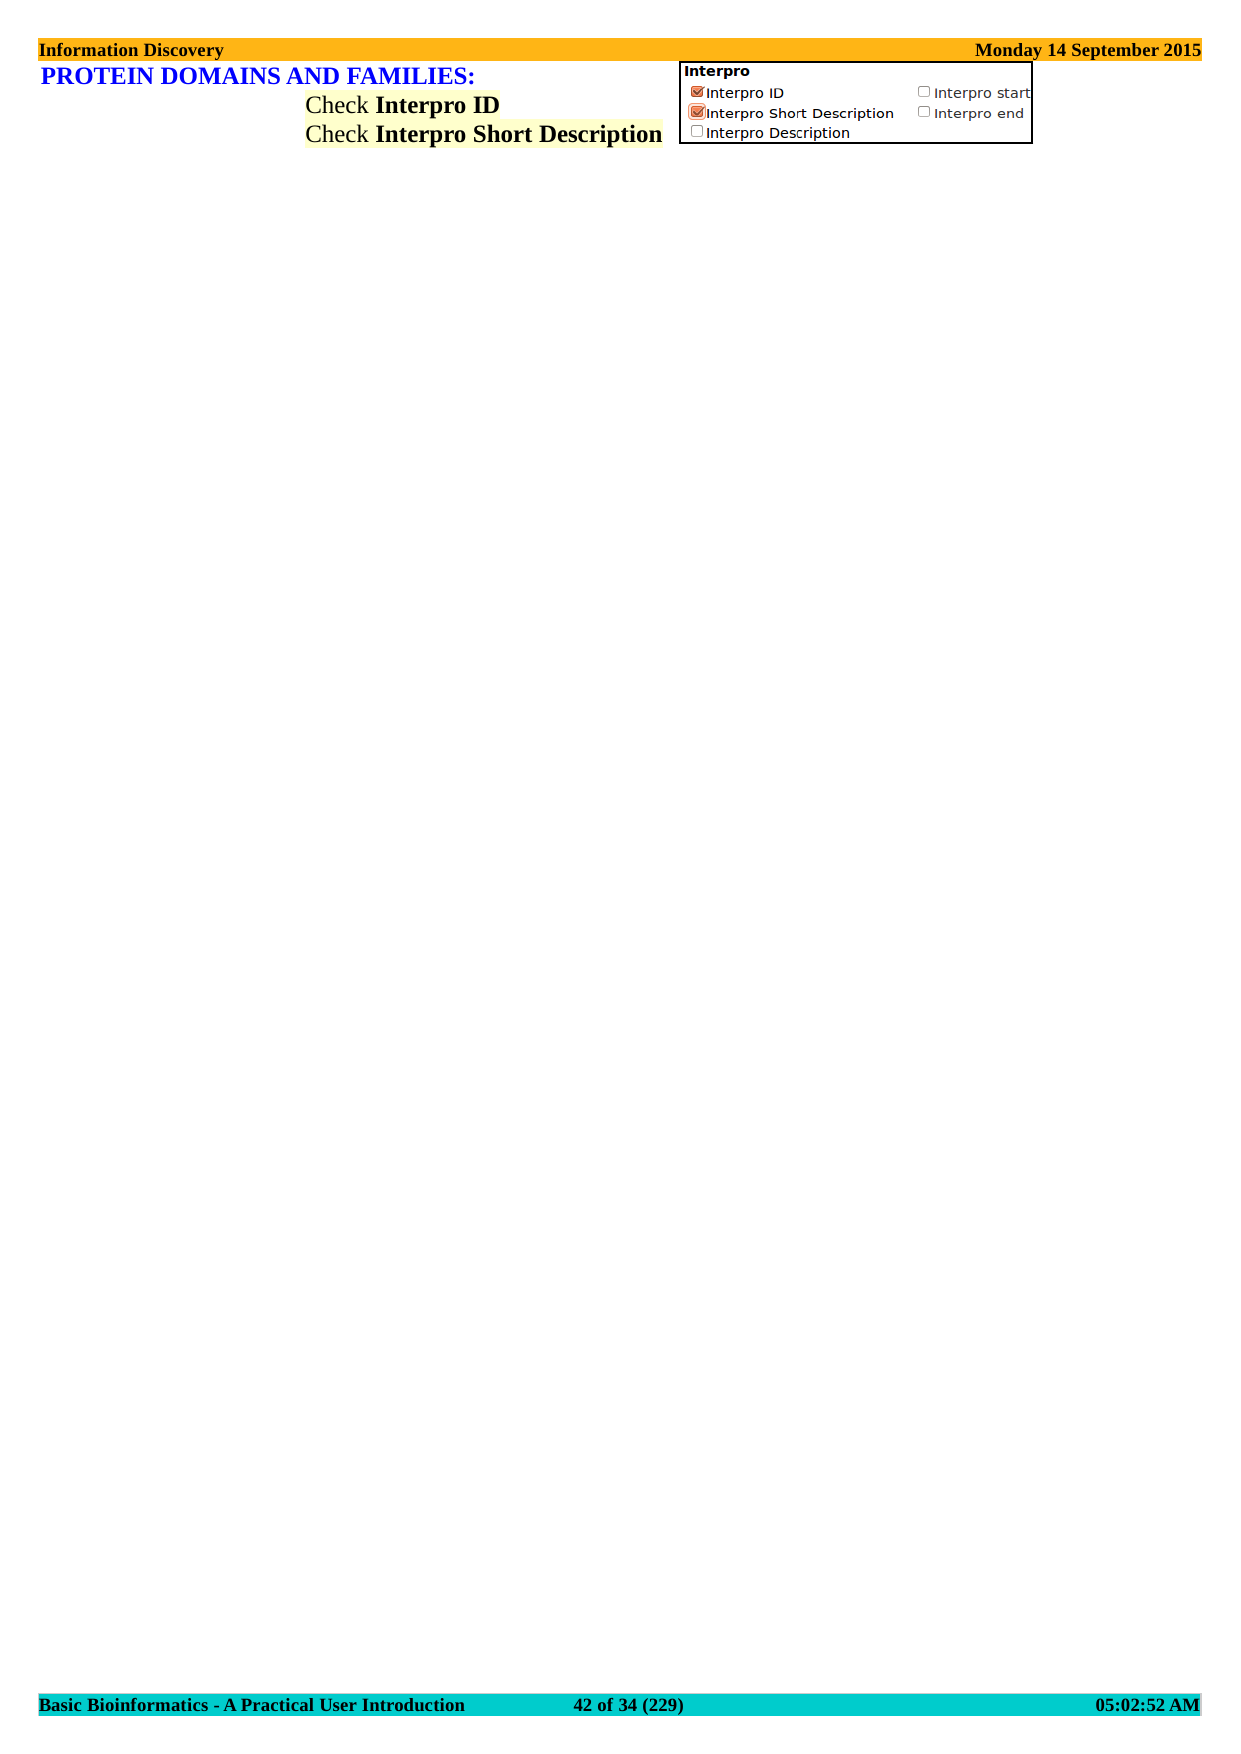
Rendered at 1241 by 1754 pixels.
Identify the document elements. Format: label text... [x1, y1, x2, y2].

text PROTEIN DOMAINS AND FAMILIES: [41, 61, 679, 89]
text [1033, 89, 1202, 119]
text Check Interpro ID [41, 89, 679, 119]
text Check Interpro Short Description [41, 119, 1202, 148]
text [1033, 61, 1202, 89]
picture [681, 63, 1031, 142]
